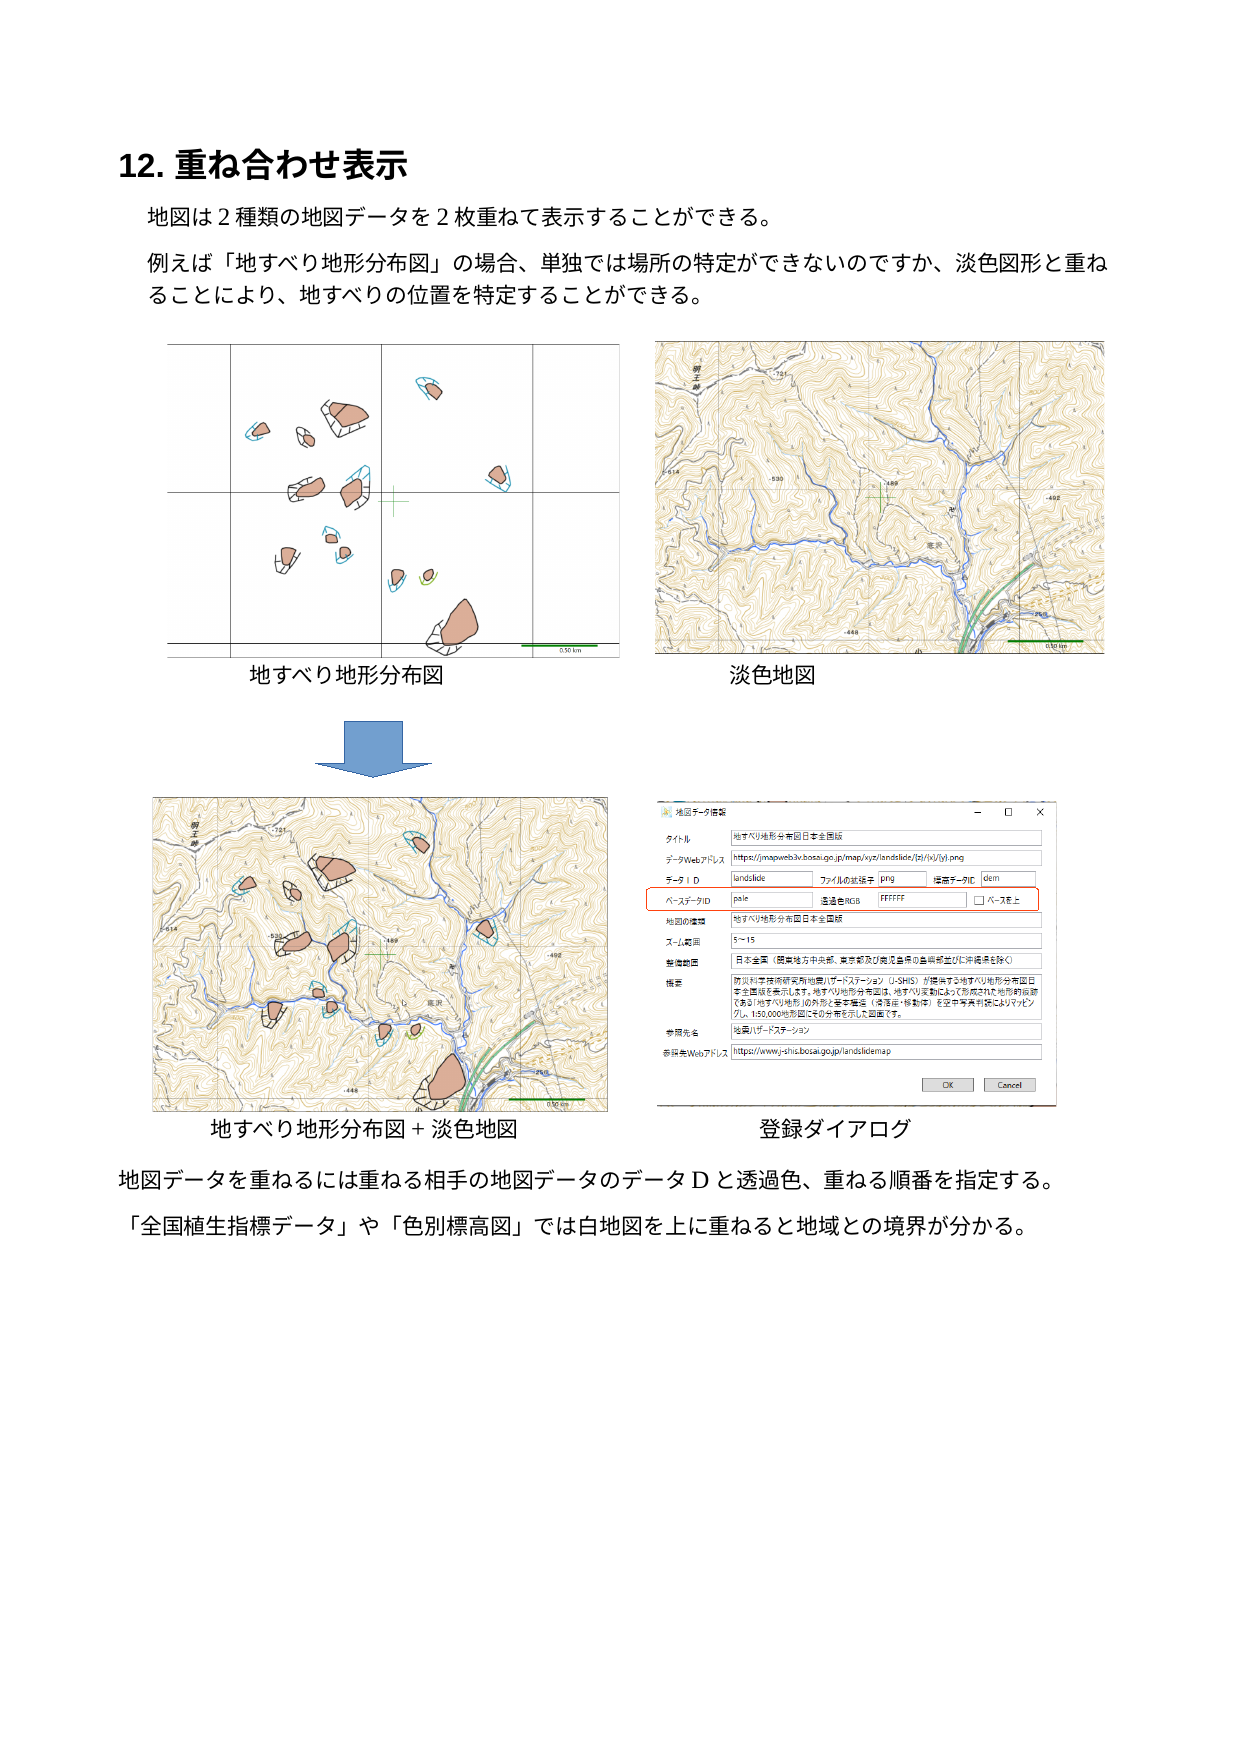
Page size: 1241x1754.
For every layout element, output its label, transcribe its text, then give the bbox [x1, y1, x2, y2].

picture [152, 797, 608, 1112]
text 例えば「地すべり地形分布図」の場合、単独では場所の特定ができないのですか、淡色図形と重ねることにより、地すべりの位置を特定することができる。 [148, 246, 1122, 309]
picture [167, 344, 620, 658]
picture [655, 341, 1105, 654]
text 地すべり地形分布図 淡色地図 [118, 324, 1122, 689]
subtitle 12. 重ね合わせ表示 [118, 139, 1122, 187]
text 地図は2種類の地図データを2枚重ねて表示することができる。 [148, 200, 1122, 232]
text 地図データを重ねるには重ねる相手の地図データのデータDと透過色、重ねる順番を指定する。 [118, 1163, 1122, 1194]
text 地すべり地形分布図 + 淡色地図 登録ダイアログ [118, 804, 1122, 1143]
picture [657, 801, 1057, 1107]
text 「全国植生指標データ」や「色別標高図」では白地図を上に重ねると地域との境界が分かる。 [118, 1209, 1122, 1241]
